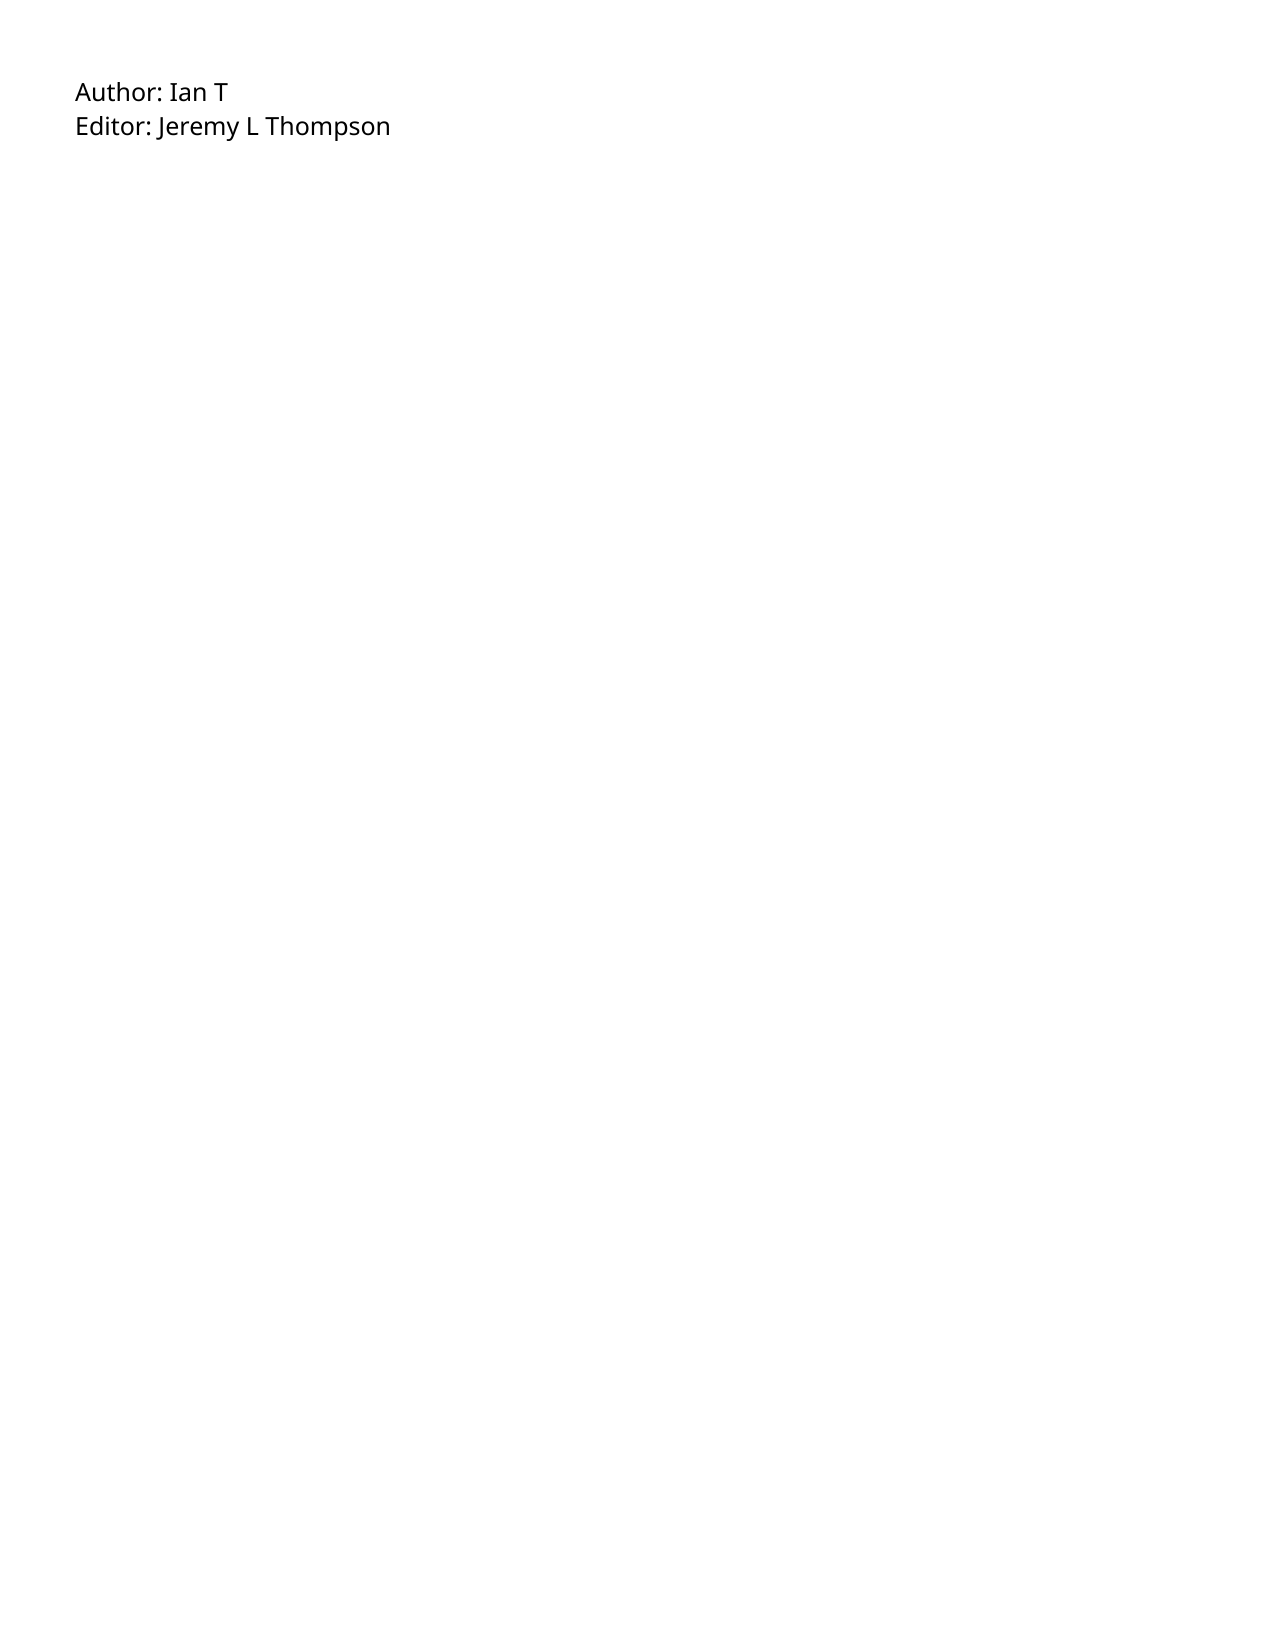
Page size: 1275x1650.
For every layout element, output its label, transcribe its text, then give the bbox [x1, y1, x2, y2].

text Author: Ian T [75, 75, 1200, 109]
text Editor: Jeremy L Thompson [75, 109, 1200, 143]
